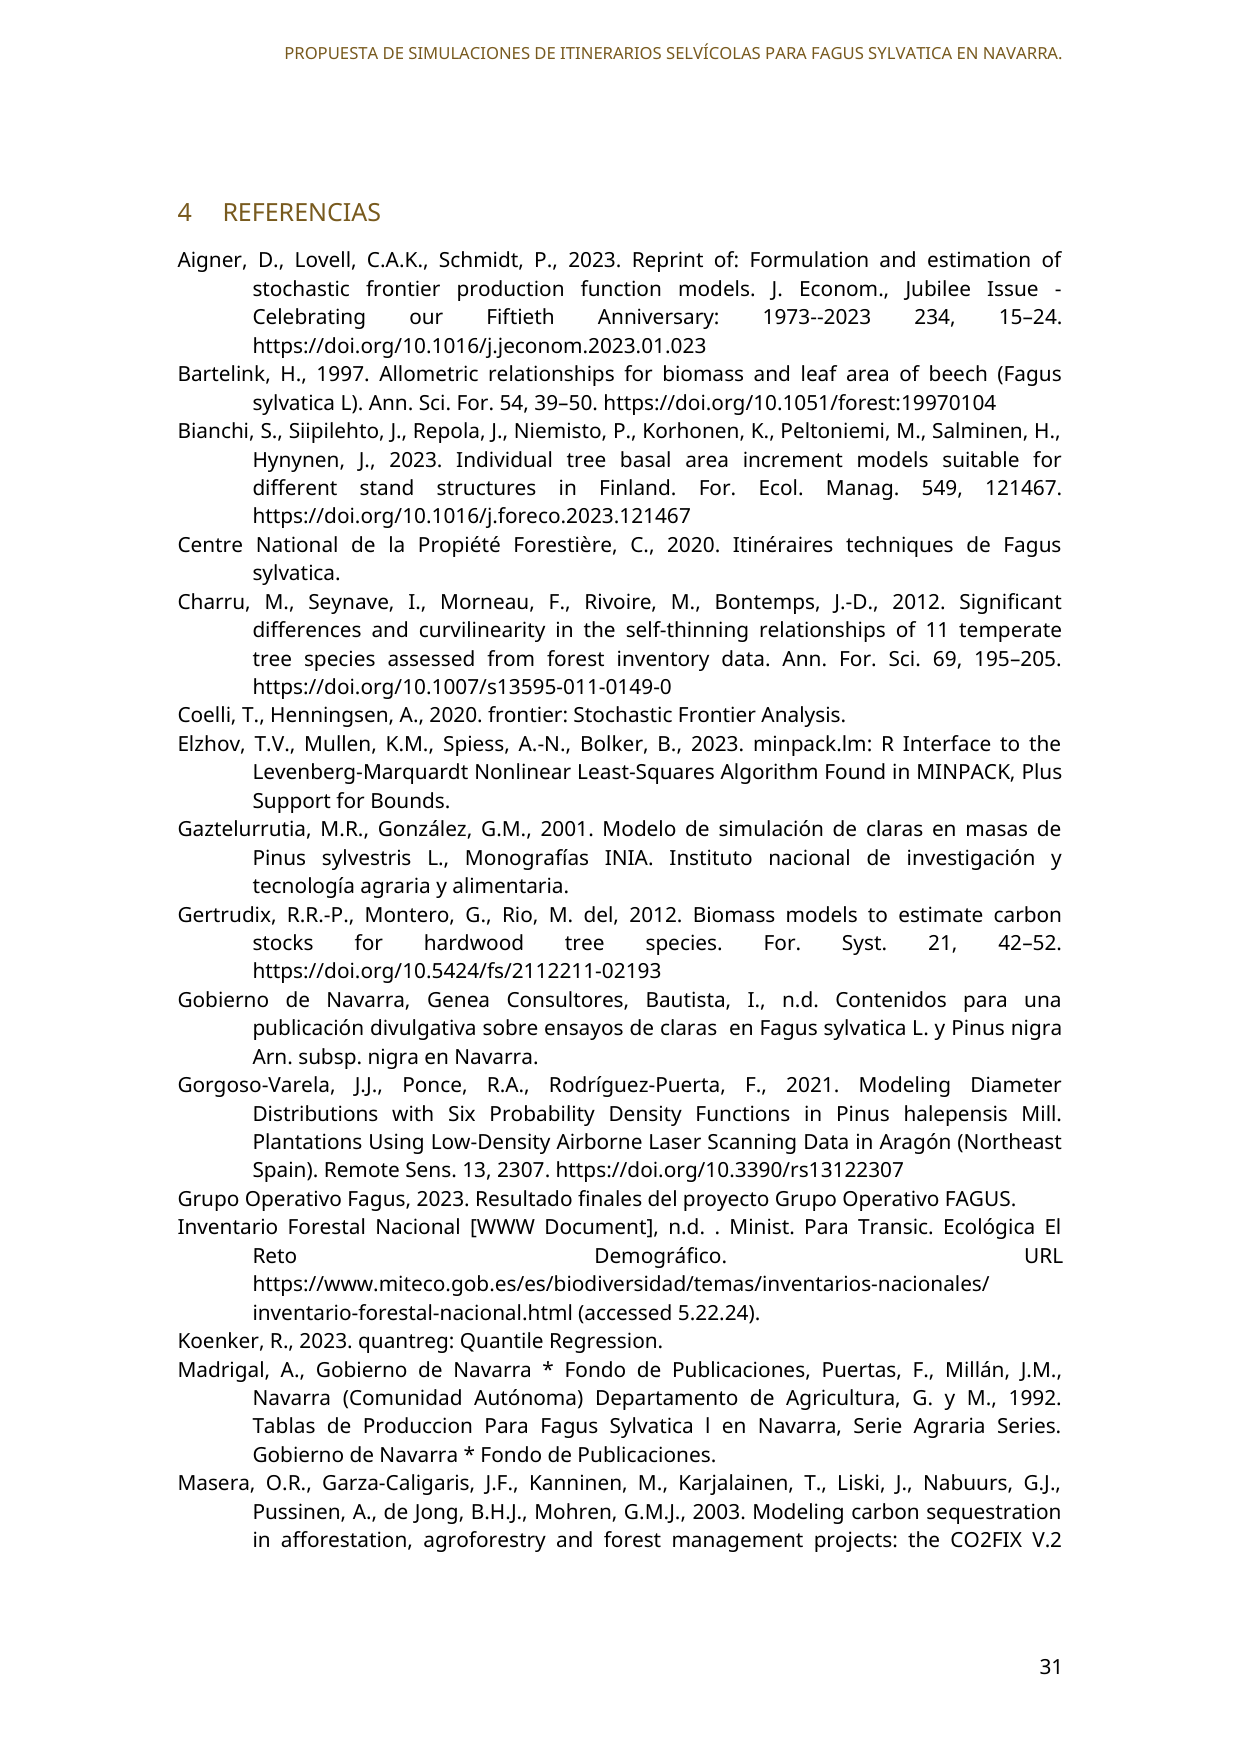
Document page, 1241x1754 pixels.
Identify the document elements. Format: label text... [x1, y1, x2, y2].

text Bianchi, S., Siipilehto, J., Repola, J., Niemisto, P., Korhonen, K., Peltoniemi, M., Salminen, H., Hynynen, J., 2023. Individual tree basal area increment models suitable for different stand structures in Finland. For. Ecol. Manag. 549, 121467. https://doi.org/10.1016/j.foreco.2023.121467 [177, 416, 1063, 530]
text Elzhov, T.V., Mullen, K.M., Spiess, A.-N., Bolker, B., 2023. minpack.lm: R Interface to the Levenberg-Marquardt Nonlinear Least-Squares Algorithm Found in MINPACK, Plus Support for Bounds. [177, 729, 1063, 814]
subtitle REFERENCIAS [177, 195, 1063, 229]
text Koenker, R., 2023. quantreg: Quantile Regression. [177, 1326, 1063, 1355]
text Aigner, D., Lovell, C.A.K., Schmidt, P., 2023. Reprint of: Formulation and estimation of stochastic frontier production function models. J. Econom., Jubilee Issue - Celebrating our Fiftieth Anniversary: 1973--2023 234, 15–24. https://doi.org/10.1016/j.jeconom.2023.01.023 [177, 246, 1063, 359]
text Gobierno de Navarra, Genea Consultores, Bautista, I., n.d. Contenidos para una publicación divulgativa sobre ensayos de claras en Fagus sylvatica L. y Pinus nigra Arn. subsp. nigra en Navarra. [177, 985, 1063, 1070]
text Bartelink, H., 1997. Allometric relationships for biomass and leaf area of beech (Fagus sylvatica L). Ann. Sci. For. 54, 39–50. https://doi.org/10.1051/forest:19970104 [177, 359, 1063, 416]
text Inventario Forestal Nacional [WWW Document], n.d. . Minist. Para Transic. Ecológica El Reto Demográfico. URL https://www.miteco.gob.es/es/biodiversidad/temas/inventarios-nacionales/inventario-forestal-nacional.html (accessed 5.22.24). [177, 1212, 1063, 1326]
text Coelli, T., Henningsen, A., 2020. frontier: Stochastic Frontier Analysis. [177, 701, 1063, 729]
text Masera, O.R., Garza-Caligaris, J.F., Kanninen, M., Karjalainen, T., Liski, J., Nabuurs, G.J., Pussinen, A., de Jong, B.H.J., Mohren, G.M.J., 2003. Modeling carbon sequestration in afforestation, agroforestry and forest management projects: the CO2FIX V.2 [177, 1468, 1063, 1554]
text Gaztelurrutia, M.R., González, G.M., 2001. Modelo de simulación de claras en masas de Pinus sylvestris L., Monografías INIA. Instituto nacional de investigación y tecnología agraria y alimentaria. [177, 814, 1063, 900]
text Madrigal, A., Gobierno de Navarra * Fondo de Publicaciones, Puertas, F., Millán, J.M., Navarra (Comunidad Autónoma) Departamento de Agricultura, G. y M., 1992. Tablas de Produccion Para Fagus Sylvatica l en Navarra, Serie Agraria Series. Gobierno de Navarra * Fondo de Publicaciones. [177, 1355, 1063, 1468]
text Gertrudix, R.R.-P., Montero, G., Rio, M. del, 2012. Biomass models to estimate carbon stocks for hardwood tree species. For. Syst. 21, 42–52. https://doi.org/10.5424/fs/2112211-02193 [177, 900, 1063, 985]
text Charru, M., Seynave, I., Morneau, F., Rivoire, M., Bontemps, J.-D., 2012. Significant differences and curvilinearity in the self-thinning relationships of 11 temperate tree species assessed from forest inventory data. Ann. For. Sci. 69, 195–205. https://doi.org/10.1007/s13595-011-0149-0 [177, 587, 1063, 701]
text Centre National de la Propiété Forestière, C., 2020. Itinéraires techniques de Fagus sylvatica. [177, 530, 1063, 587]
text Gorgoso-Varela, J.J., Ponce, R.A., Rodríguez-Puerta, F., 2021. Modeling Diameter Distributions with Six Probability Density Functions in Pinus halepensis Mill. Plantations Using Low-Density Airborne Laser Scanning Data in Aragón (Northeast Spain). Remote Sens. 13, 2307. https://doi.org/10.3390/rs13122307 [177, 1070, 1063, 1184]
text Grupo Operativo Fagus, 2023. Resultado finales del proyecto Grupo Operativo FAGUS. [177, 1184, 1063, 1212]
